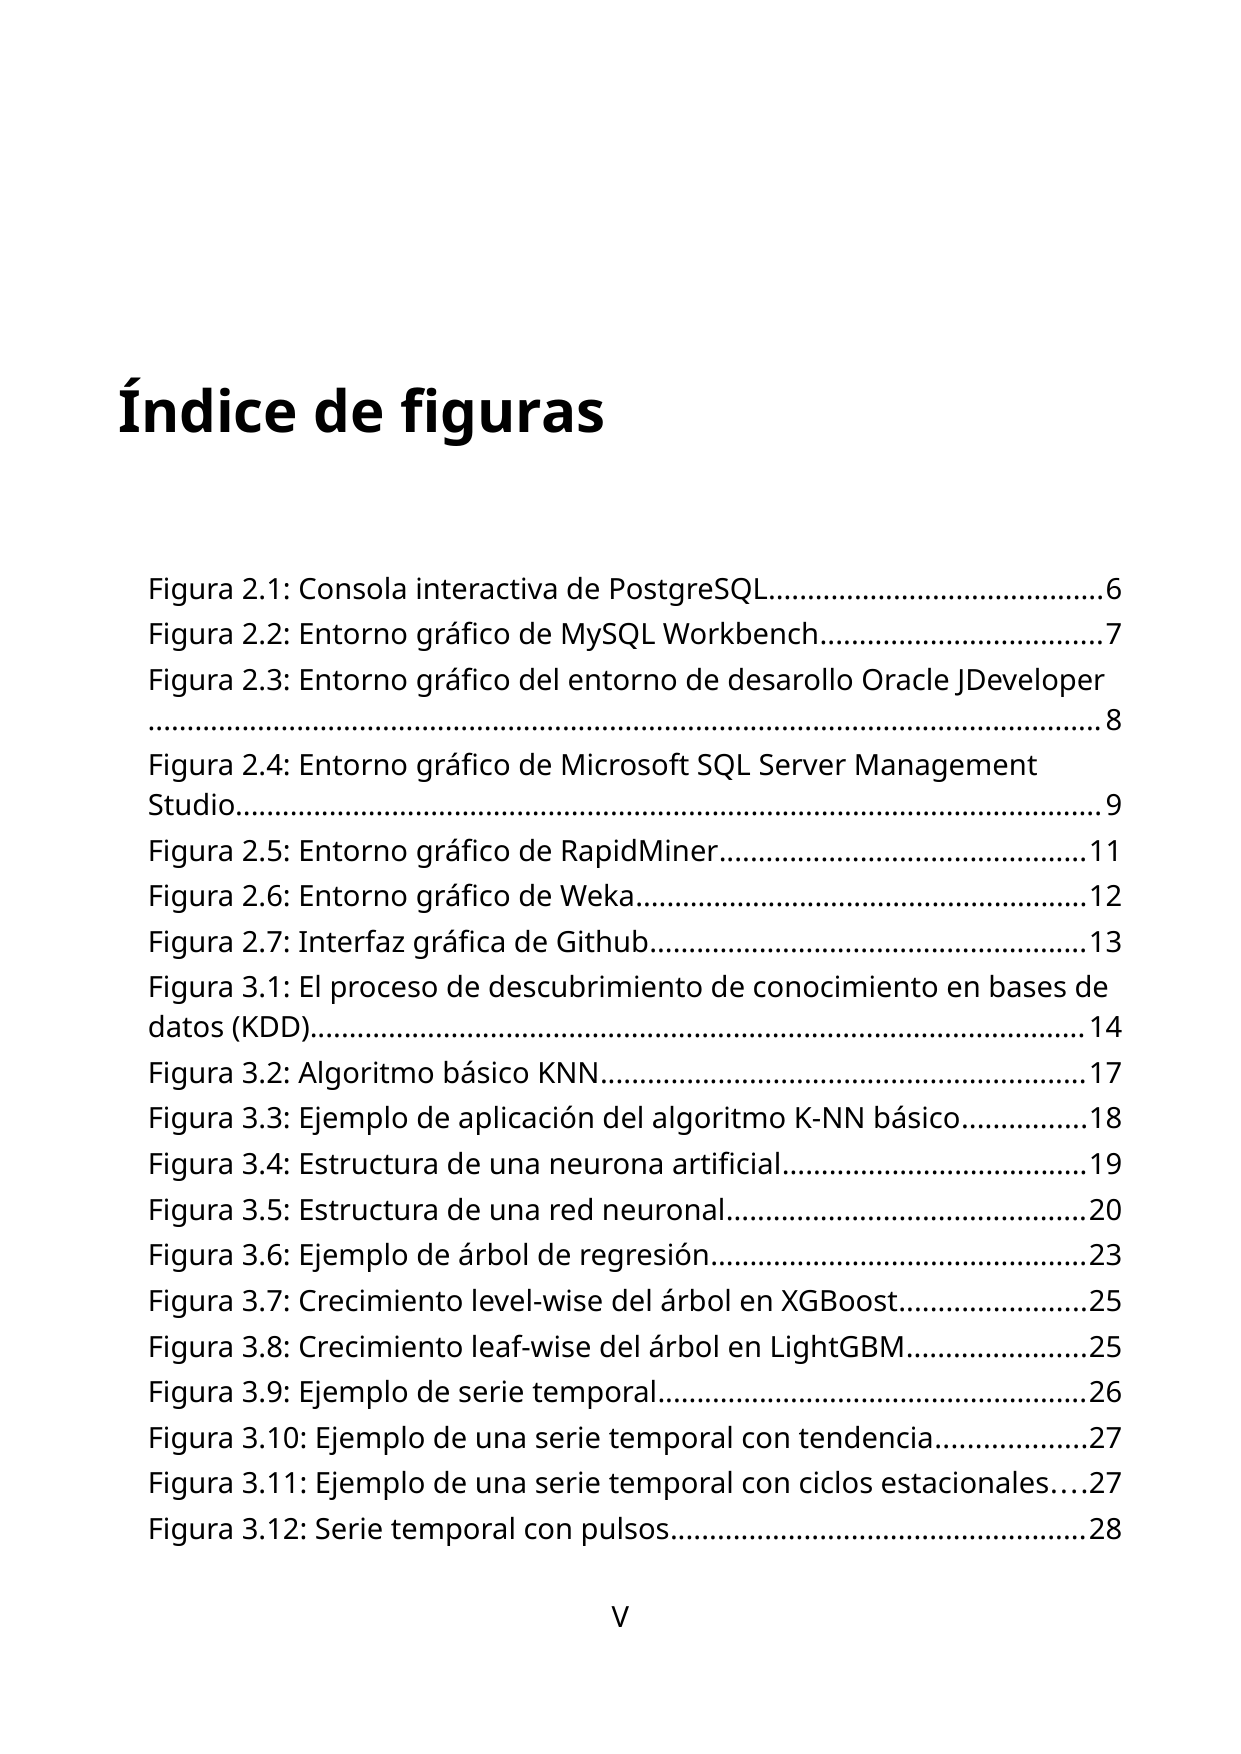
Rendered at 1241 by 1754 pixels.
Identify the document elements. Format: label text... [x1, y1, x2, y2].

text Figura 3.11: Ejemplo de una serie temporal con ciclos estacionales 27 [148, 1463, 1122, 1502]
text Figura 2.7: Interfaz gráfica de Github 13 [148, 921, 1122, 961]
text Figura 3.7: Crecimiento level-wise del árbol en XGBoost 25 [148, 1280, 1122, 1320]
text Figura 3.3: Ejemplo de aplicación del algoritmo K-NN básico 18 [148, 1098, 1122, 1137]
text Figura 2.2: Entorno gráfico de MySQL Workbench 7 [148, 614, 1122, 653]
text Figura 2.6: Entorno gráfico de Weka 12 [148, 876, 1122, 915]
text Figura 3.6: Ejemplo de árbol de regresión 23 [148, 1234, 1122, 1274]
subtitle Índice de figuras [118, 370, 1122, 450]
text Figura 3.2: Algoritmo básico KNN 17 [148, 1052, 1122, 1092]
text Figura 3.8: Crecimiento leaf-wise del árbol en LightGBM 25 [148, 1326, 1122, 1366]
text Figura 2.3: Entorno gráfico del entorno de desarollo Oracle JDeveloper 8 [148, 659, 1122, 739]
text Figura 3.9: Ejemplo de serie temporal 26 [148, 1371, 1122, 1411]
text Figura 3.4: Estructura de una neurona artificial 19 [148, 1143, 1122, 1183]
text Figura 2.4: Entorno gráfico de Microsoft SQL Server Management Studio 9 [148, 744, 1122, 824]
text Figura 3.10: Ejemplo de una serie temporal con tendencia 27 [148, 1417, 1122, 1457]
text Figura 2.5: Entorno gráfico de RapidMiner 11 [148, 830, 1122, 869]
text Figura 2.1: Consola interactiva de PostgreSQL 6 [148, 568, 1122, 608]
text Figura 3.12: Serie temporal con pulsos 28 [148, 1508, 1122, 1548]
text Figura 3.1: El proceso de descubrimiento de conocimiento en bases de datos (KDD) 14 [148, 967, 1122, 1046]
text Figura 3.5: Estructura de una red neuronal 20 [148, 1189, 1122, 1229]
